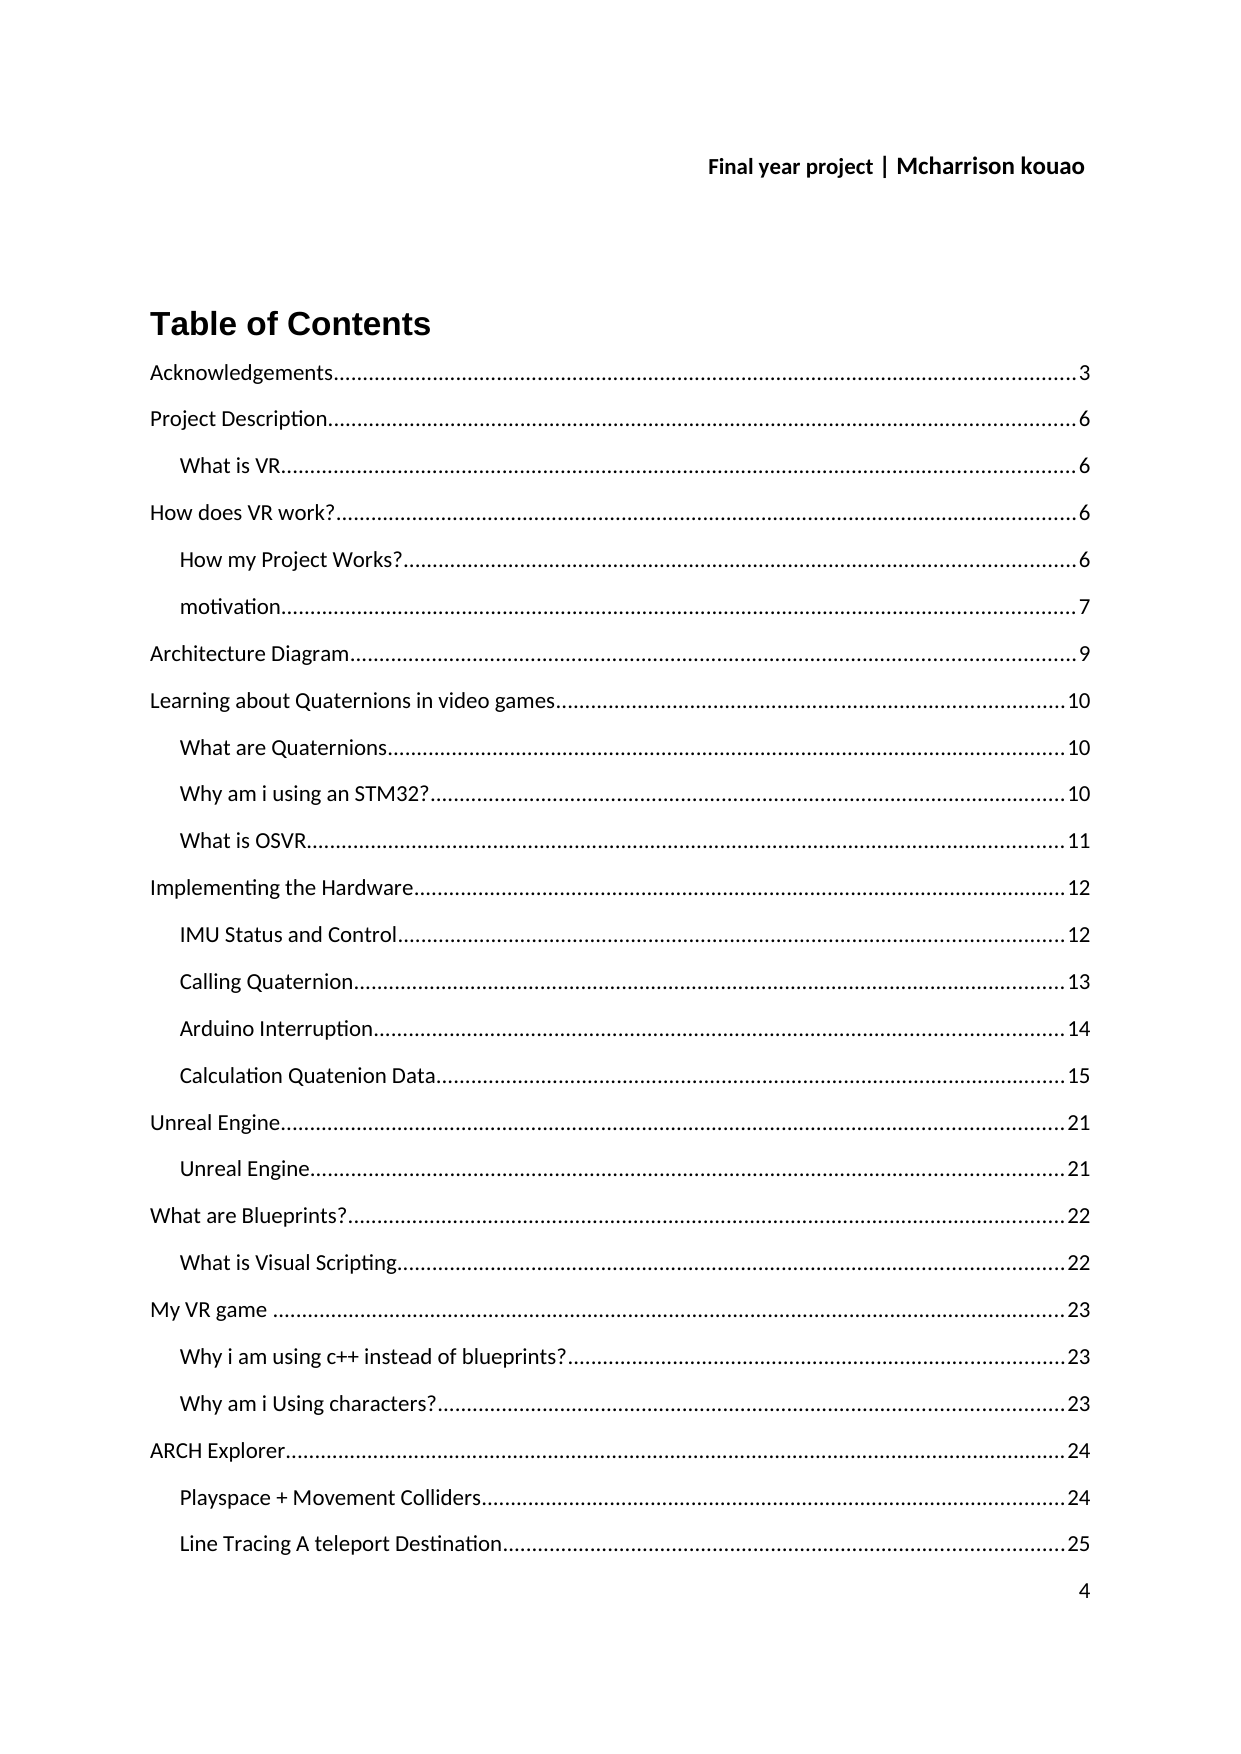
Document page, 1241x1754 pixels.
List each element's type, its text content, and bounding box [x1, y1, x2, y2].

text Arduino Interruption 14 [179, 1014, 1090, 1042]
text What is Visual Scripting 22 [179, 1248, 1090, 1276]
text Playspace + Movement Colliders 24 [179, 1483, 1090, 1511]
text Learning about Quaternions in video games 10 [150, 686, 1090, 714]
text Architecture Diagram 9 [150, 639, 1090, 667]
subtitle Table of Contents [150, 304, 1090, 342]
text My VR game 23 [150, 1295, 1090, 1323]
text Line Tracing A teleport Destination 25 [179, 1529, 1090, 1558]
text Why am i Using characters? 23 [179, 1389, 1090, 1417]
text Implementing the Hardware 12 [150, 873, 1090, 901]
text What are Blueprints? 22 [150, 1201, 1090, 1229]
text Unreal Engine 21 [150, 1108, 1090, 1136]
text Why am i using an STM32? 10 [179, 779, 1090, 808]
text What is VR 6 [179, 451, 1090, 479]
text IMU Status and Control 12 [179, 920, 1090, 948]
text Why i am using c++ instead of blueprints? 23 [179, 1342, 1090, 1370]
text What are Quaternions 10 [179, 733, 1090, 761]
text ARCH Explorer 24 [150, 1436, 1090, 1464]
text How does VR work? 6 [150, 498, 1090, 526]
text Calling Quaternion 13 [179, 967, 1090, 995]
text motivation 7 [179, 592, 1090, 620]
text Acknowledgements 3 [150, 358, 1090, 386]
text What is OSVR 11 [179, 826, 1090, 854]
text Unreal Engine. 21 [179, 1154, 1090, 1183]
text How my Project Works? 6 [179, 545, 1090, 573]
text Project Description 6 [150, 404, 1090, 433]
text Calculation Quatenion Data 15 [179, 1061, 1090, 1089]
